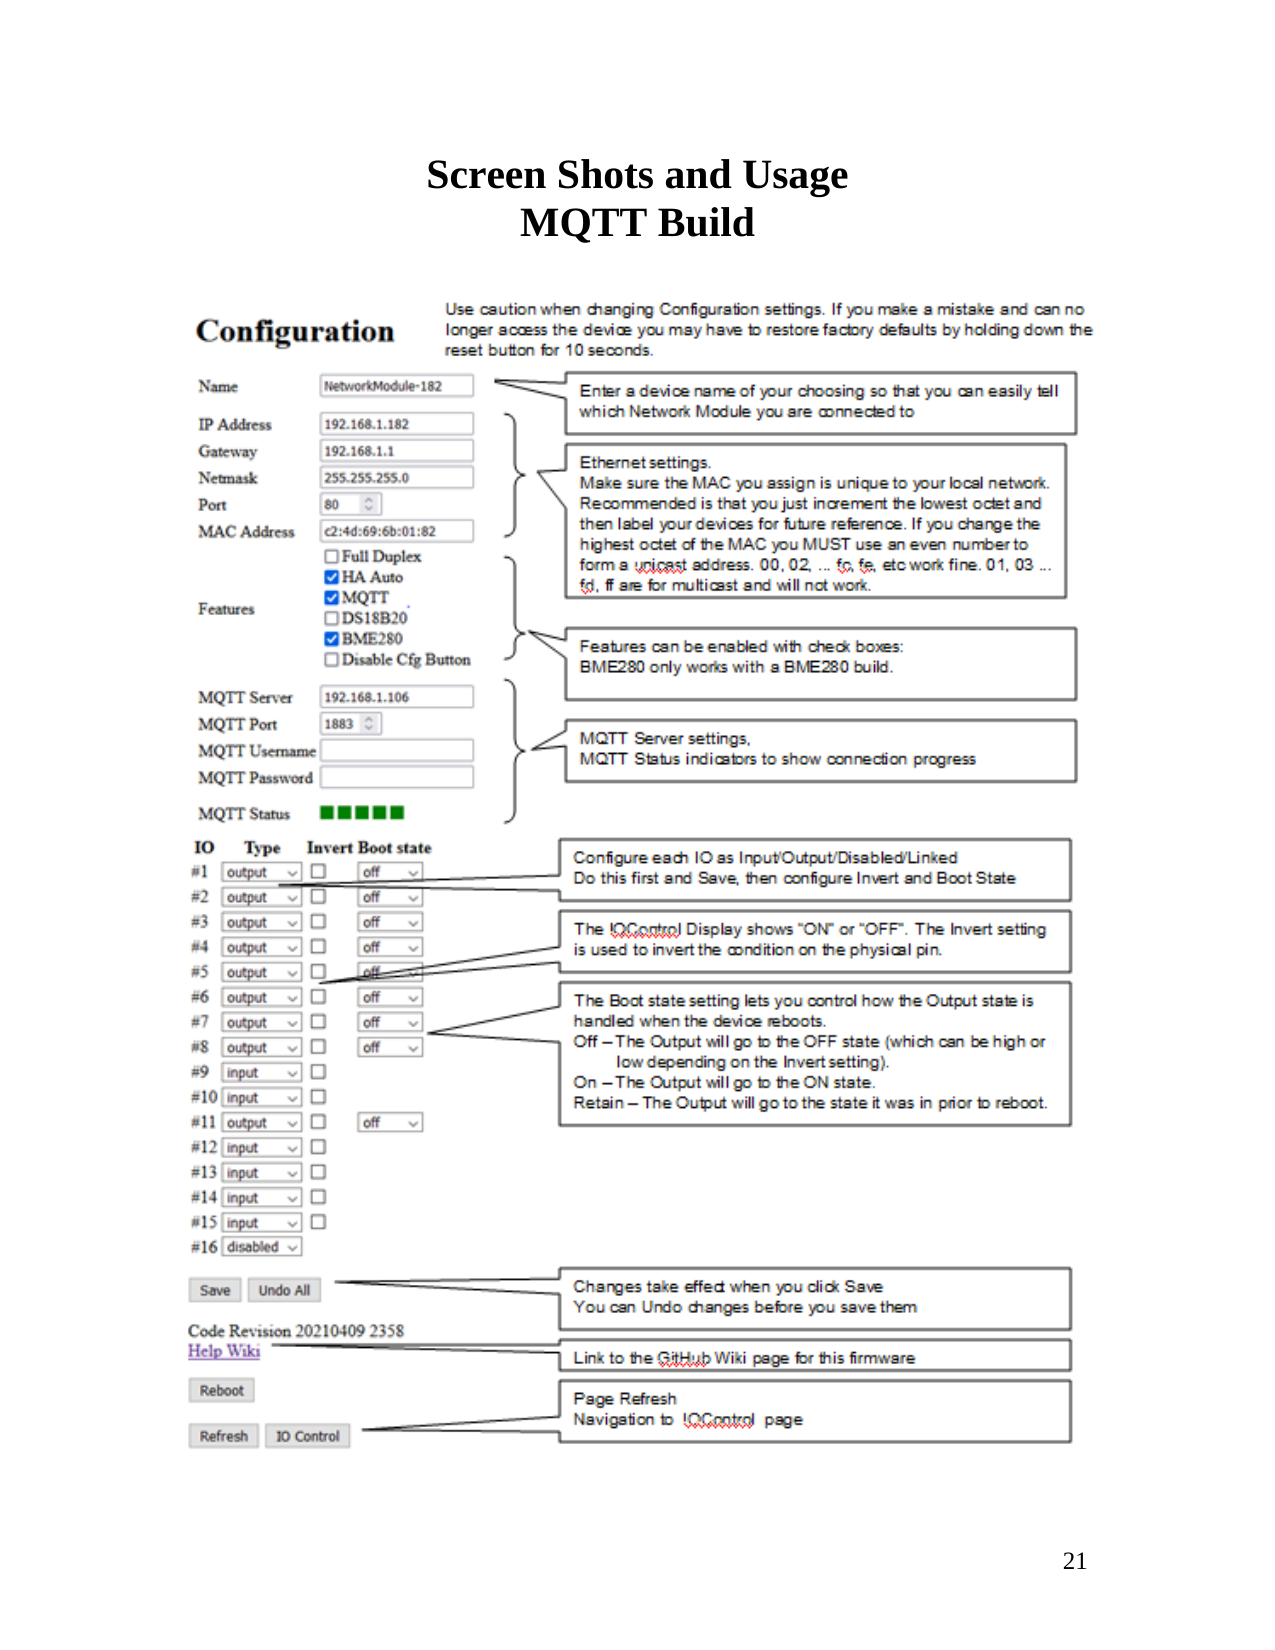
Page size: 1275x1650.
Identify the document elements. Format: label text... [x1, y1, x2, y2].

picture [187, 293, 1107, 1461]
text Screen Shots and Usage [187, 150, 1087, 198]
text MQTT Build [187, 198, 1087, 246]
